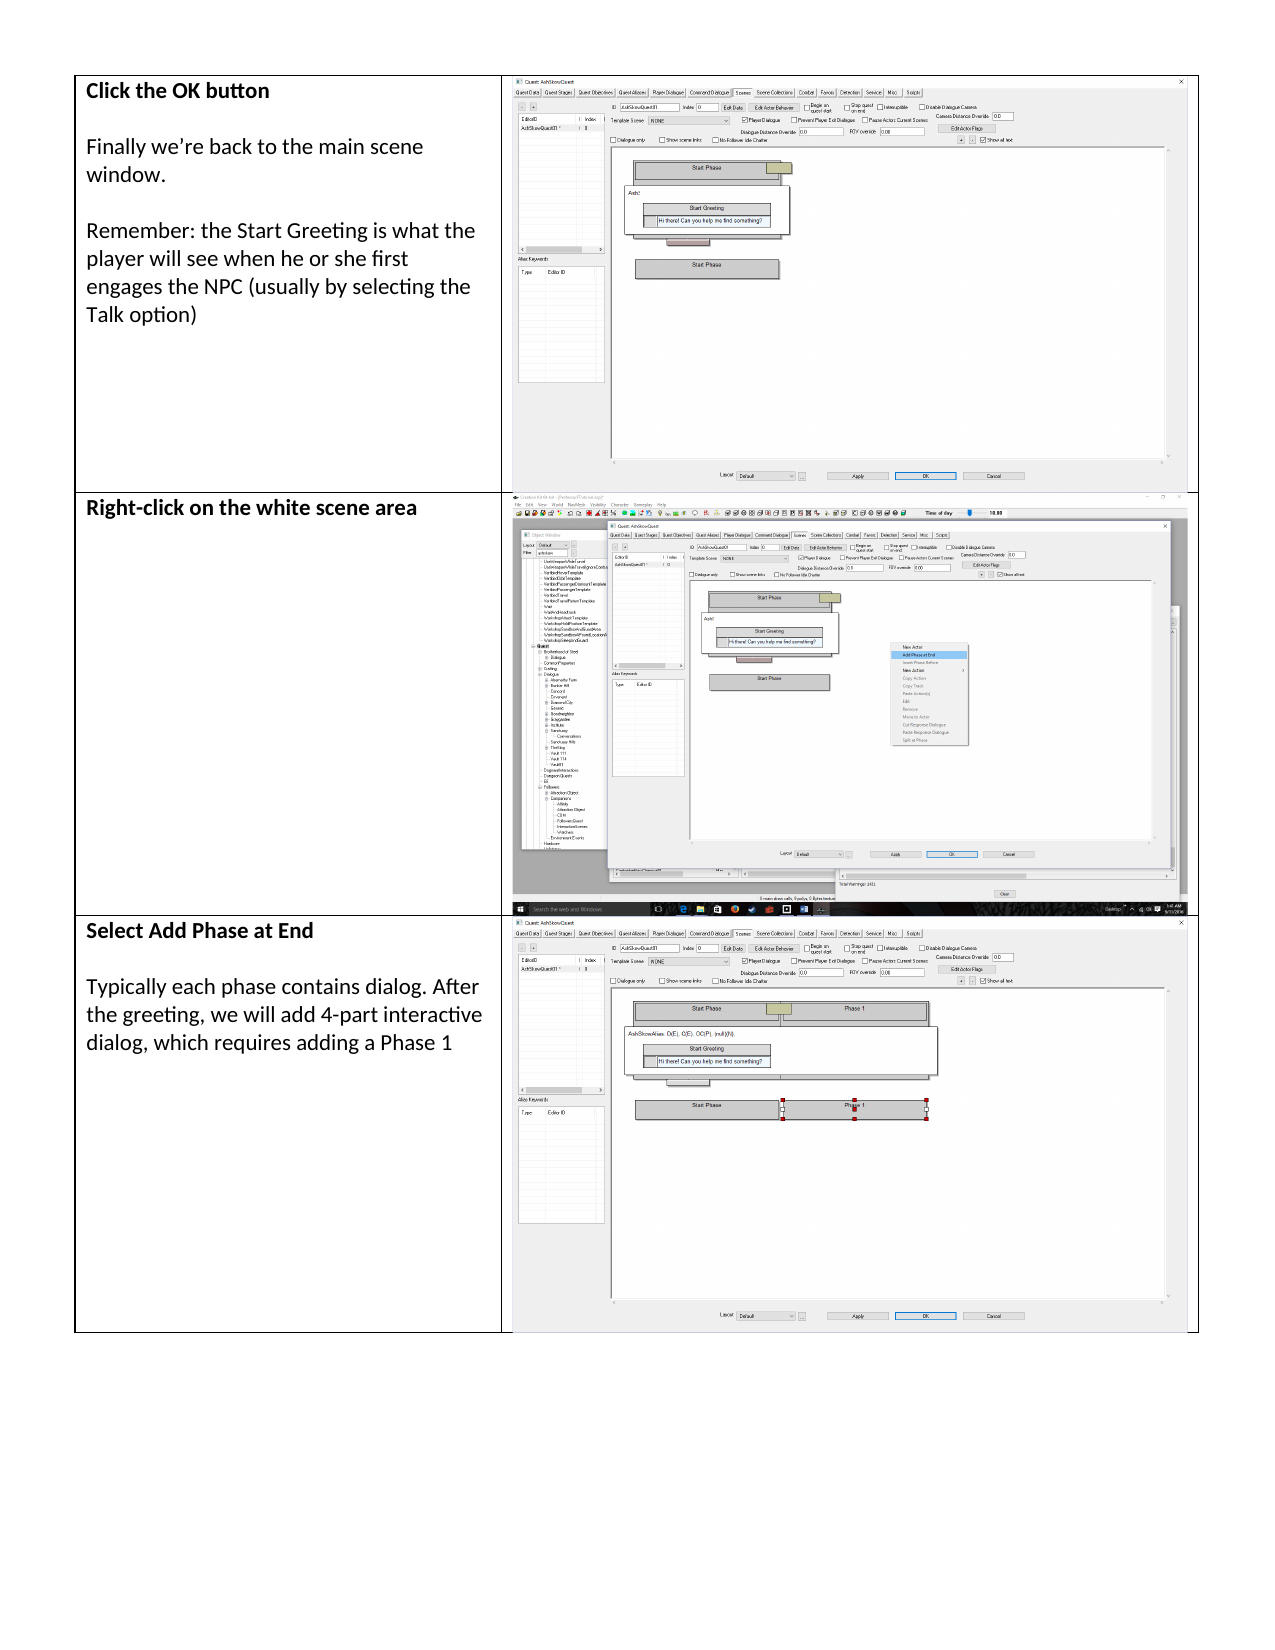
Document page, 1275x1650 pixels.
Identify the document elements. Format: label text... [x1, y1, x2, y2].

table_cell Right-click on the white scene area [76, 493, 501, 915]
table_cell [1188, 76, 1198, 492]
table_cell [502, 916, 512, 1332]
table_cell Click the OK button Finally we’re back to the main scene window. Remember: the Start Greeting is what the player will see when he or she first engages the NPC (usually by selecting the Talk option) [76, 76, 501, 492]
table_cell [502, 493, 512, 915]
table_cell Select Add Phase at End Typically each phase contains dialog. After the greeting, we will add 4-part interactive dialog, which requires adding a Phase 1 [76, 916, 501, 1332]
table_cell [502, 76, 512, 492]
table_cell [1188, 493, 1198, 915]
table_cell [1188, 916, 1198, 1332]
